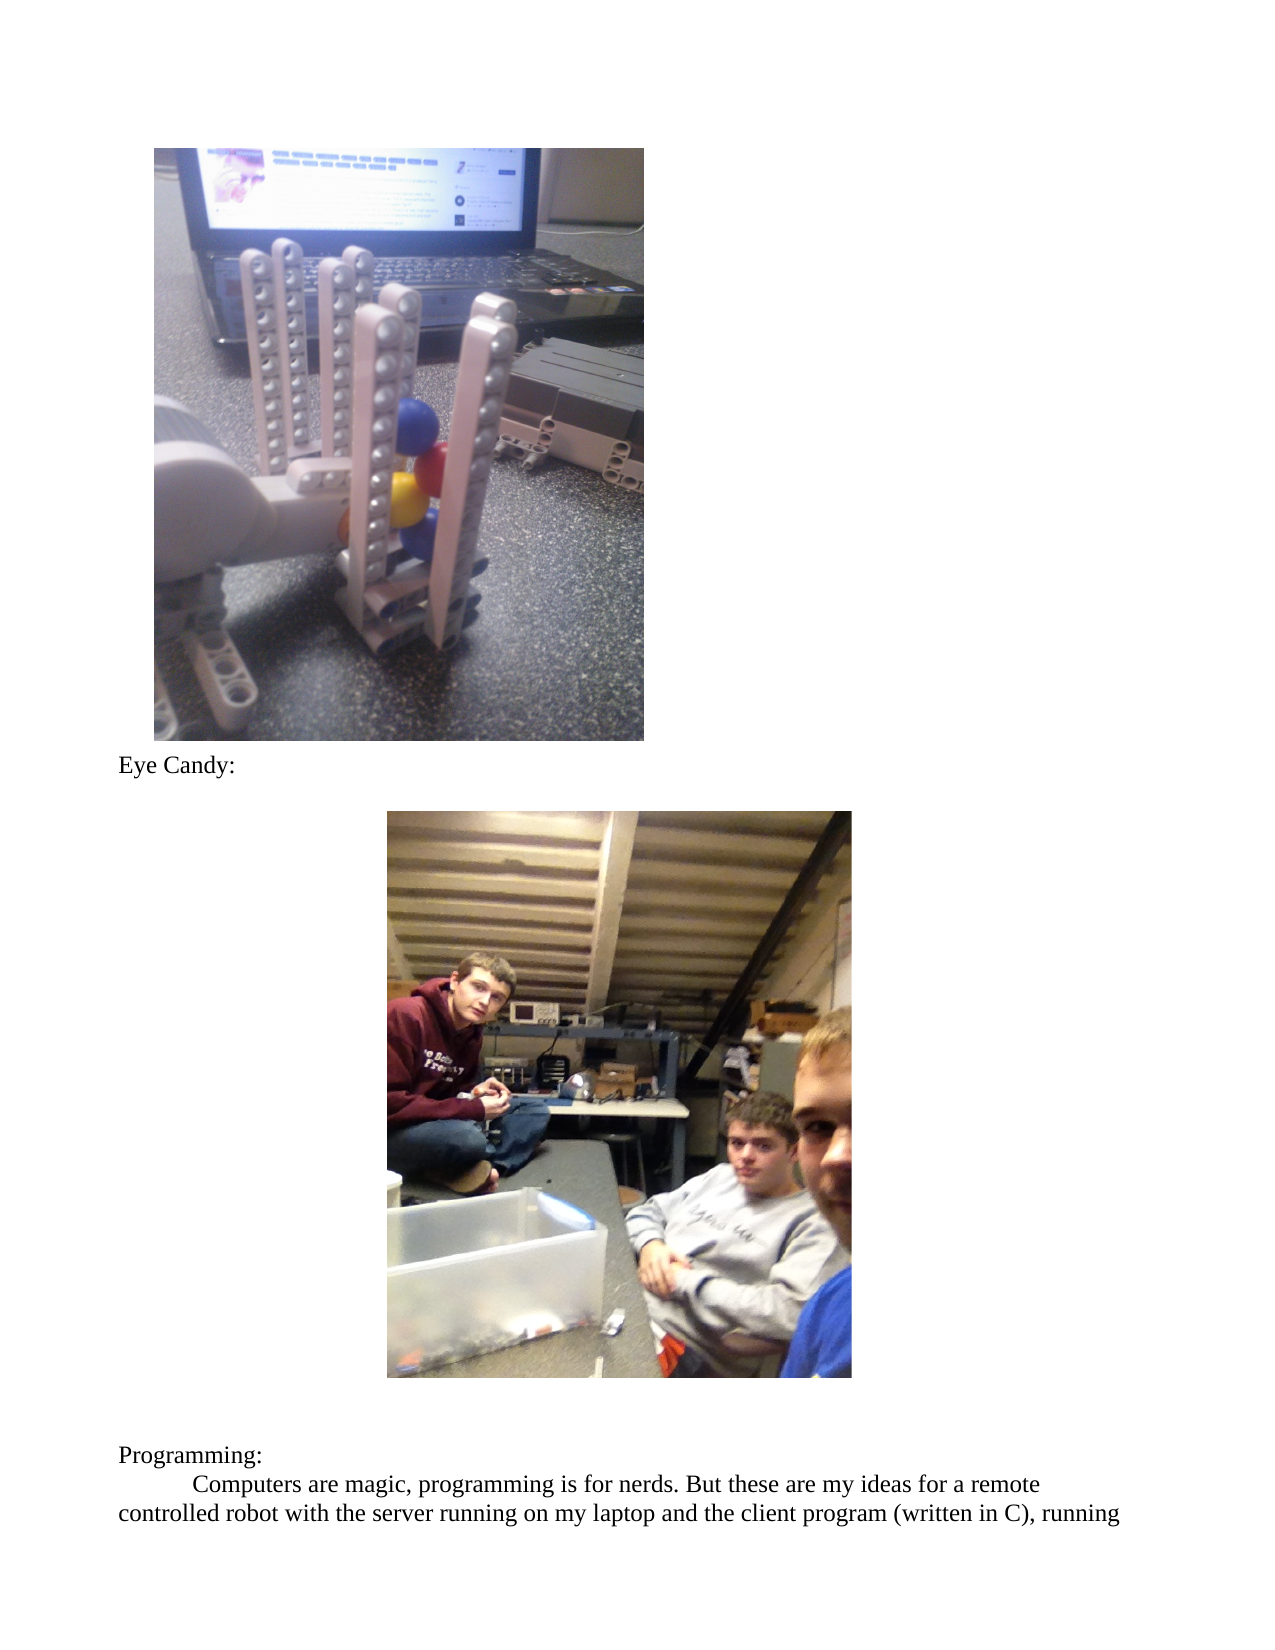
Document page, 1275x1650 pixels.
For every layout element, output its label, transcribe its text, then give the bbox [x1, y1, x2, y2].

text Eye Candy: [118, 751, 1157, 779]
text controlled robot with the server running on my laptop and the client program (written in C), running [118, 1498, 1157, 1527]
text Programming: [118, 1441, 1157, 1469]
text Computers are magic, programming is for nerds. But these are my ideas for a remote [118, 1469, 1157, 1498]
picture [154, 148, 644, 741]
picture [387, 811, 852, 1378]
